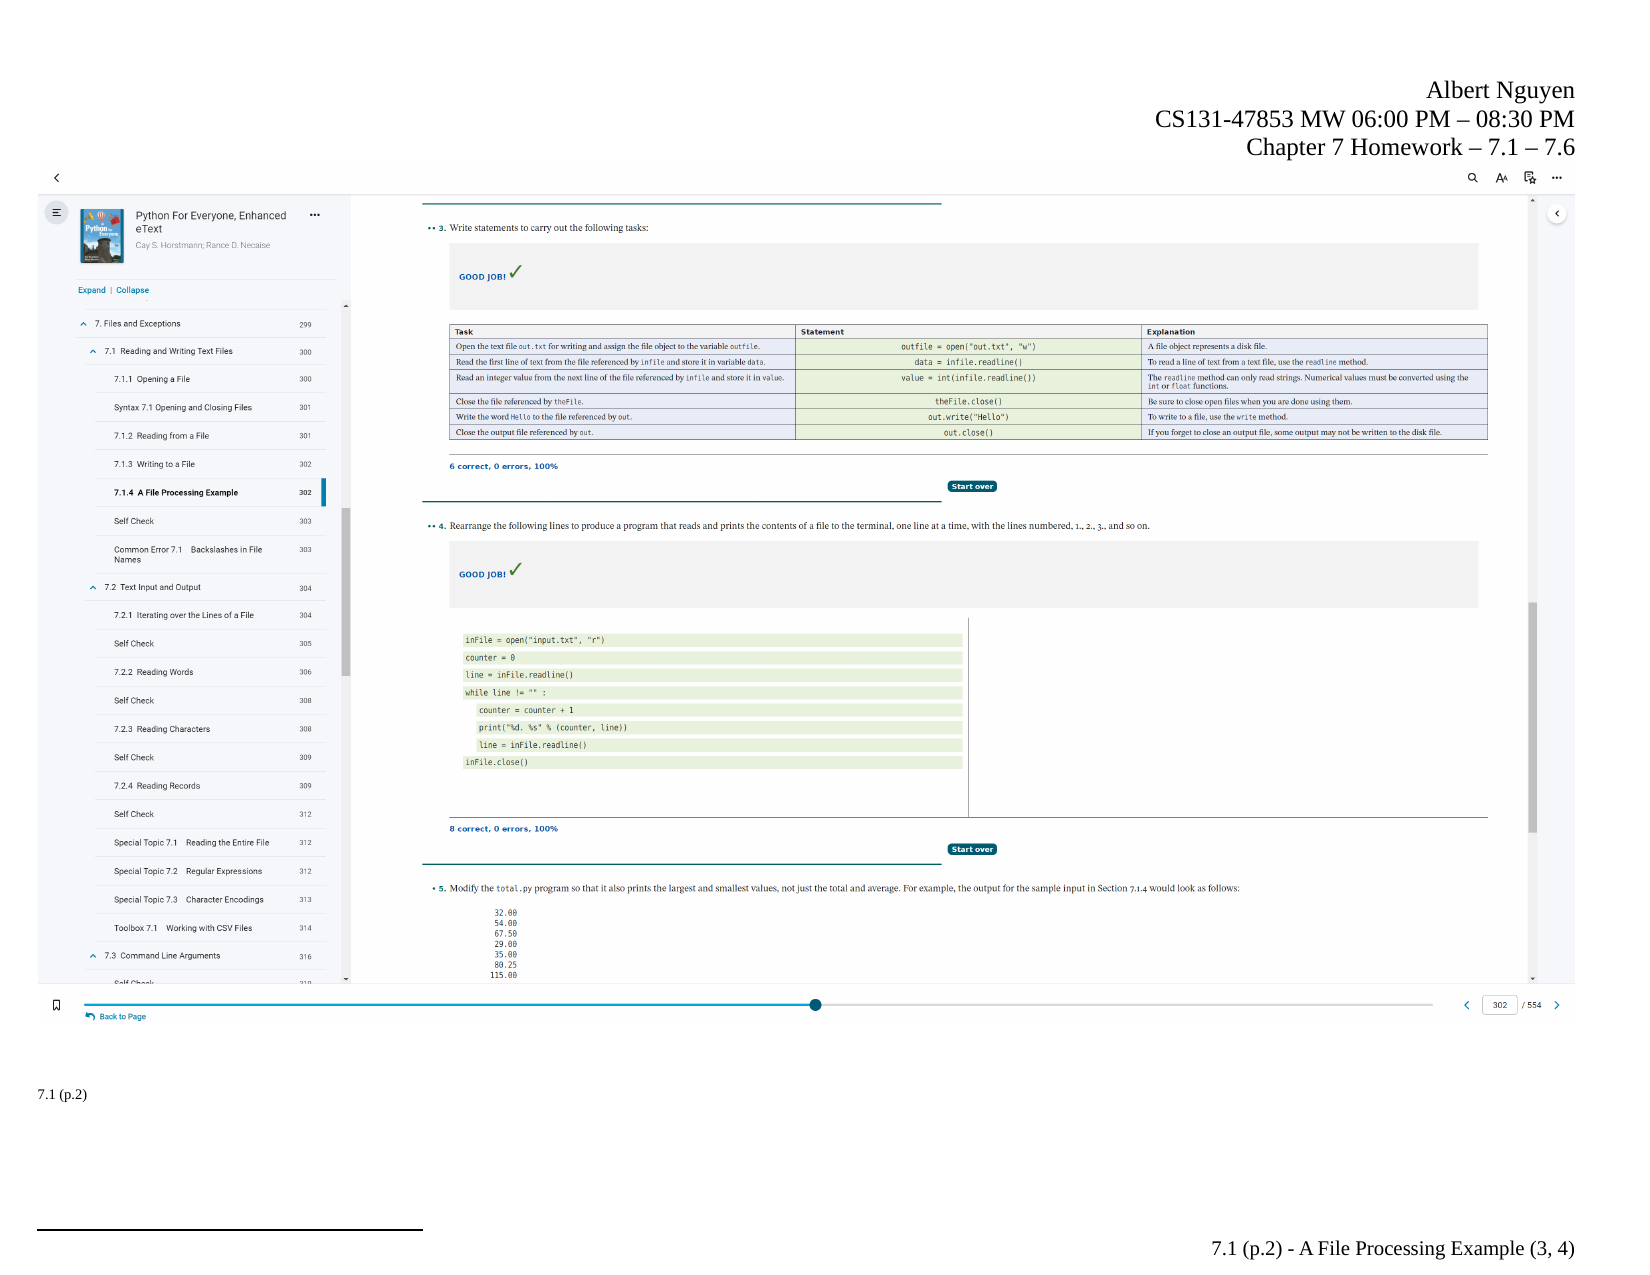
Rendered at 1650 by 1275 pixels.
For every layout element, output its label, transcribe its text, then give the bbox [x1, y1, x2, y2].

text - A File Processing Example (3, 4) [37, 1236, 1575, 1260]
picture [37, 161, 1575, 997]
